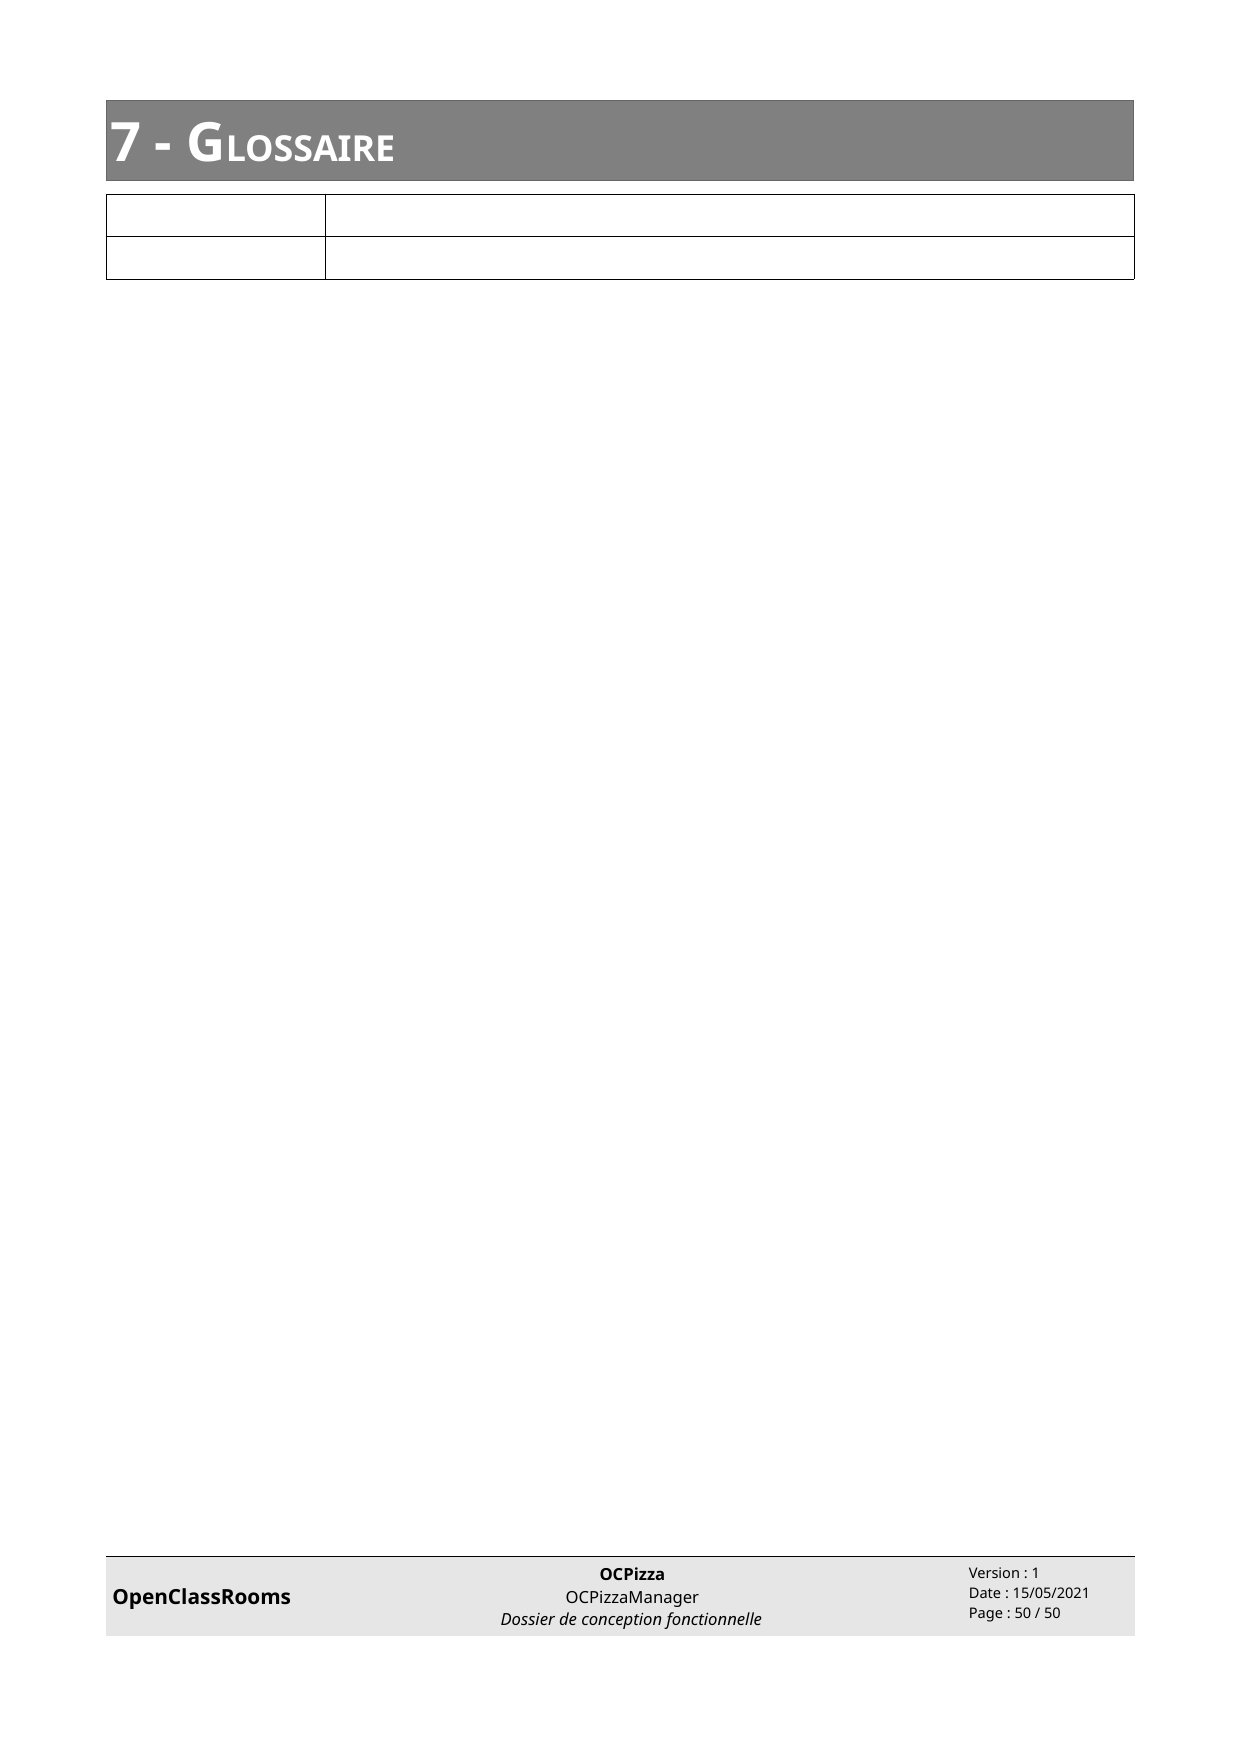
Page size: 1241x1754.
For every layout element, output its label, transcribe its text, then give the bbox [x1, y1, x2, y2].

table_cell [107, 237, 325, 279]
subtitle Glossaire [107, 101, 1133, 180]
table_header [326, 195, 1134, 236]
table_cell [326, 237, 1134, 279]
table_header [107, 195, 325, 236]
